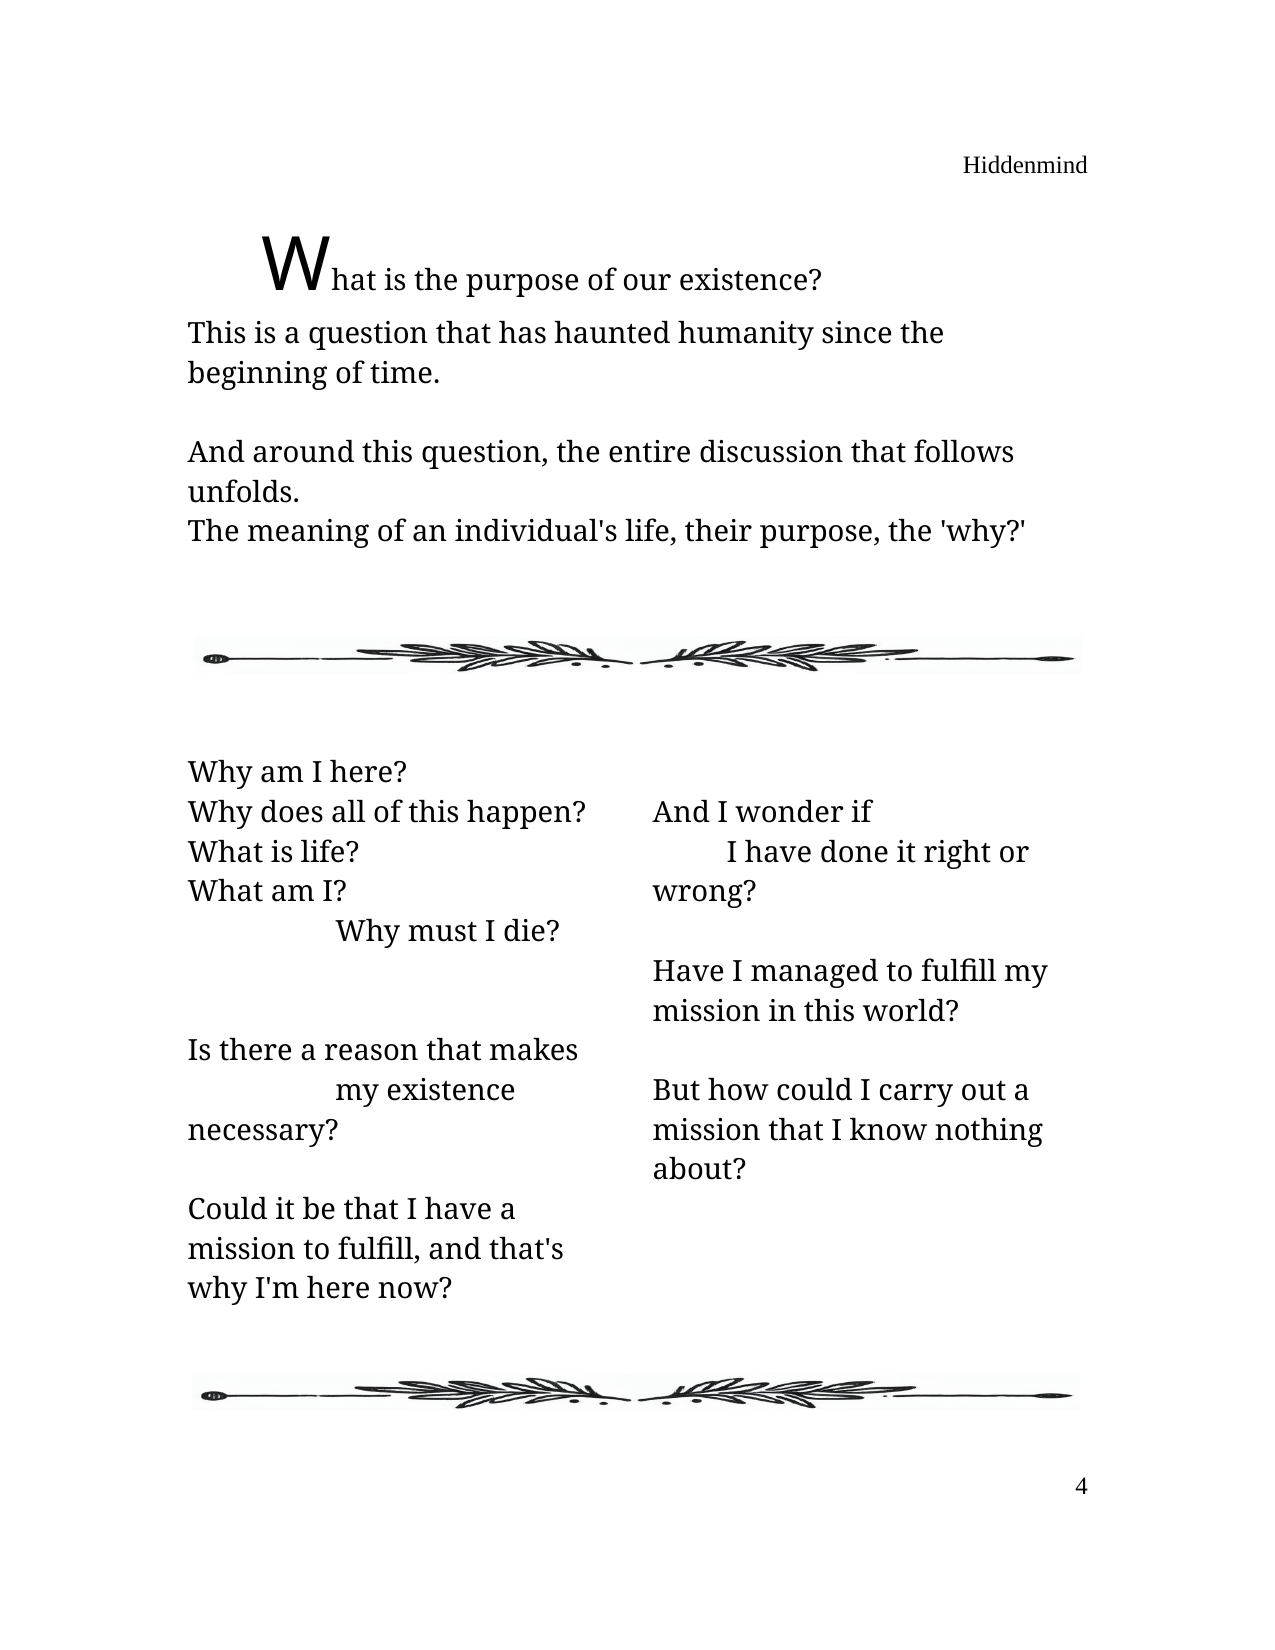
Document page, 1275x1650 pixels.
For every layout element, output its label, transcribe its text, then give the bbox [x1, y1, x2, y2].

text my existence necessary? [187, 1069, 622, 1148]
text What is life? [187, 831, 622, 871]
text This is a question that has haunted humanity since the beginning of time. [187, 312, 1087, 392]
text What am I? [187, 871, 622, 910]
text What is the purpose of our existence? [187, 210, 1087, 312]
text Why must I die? [187, 910, 622, 950]
text Is there a reason that makes [187, 1029, 622, 1069]
picture [191, 1373, 1081, 1410]
text And I wonder if [652, 791, 1087, 831]
text Why does all of this happen? [187, 791, 622, 831]
text The meaning of an individual's life, their purpose, the 'why?' [187, 511, 1087, 550]
text And around this question, the entire discussion that follows unfolds. [187, 431, 1087, 511]
text Could it be that I have a mission to fulfill, and that's why I'm here now? [187, 1188, 622, 1307]
picture [193, 636, 1083, 673]
text Why am I here? [187, 752, 622, 791]
text I have done it right or wrong? [652, 831, 1087, 910]
text Have I managed to fulfill my mission in this world? [652, 950, 1087, 1029]
text But how could I carry out a mission that I know nothing about? [652, 1069, 1087, 1188]
